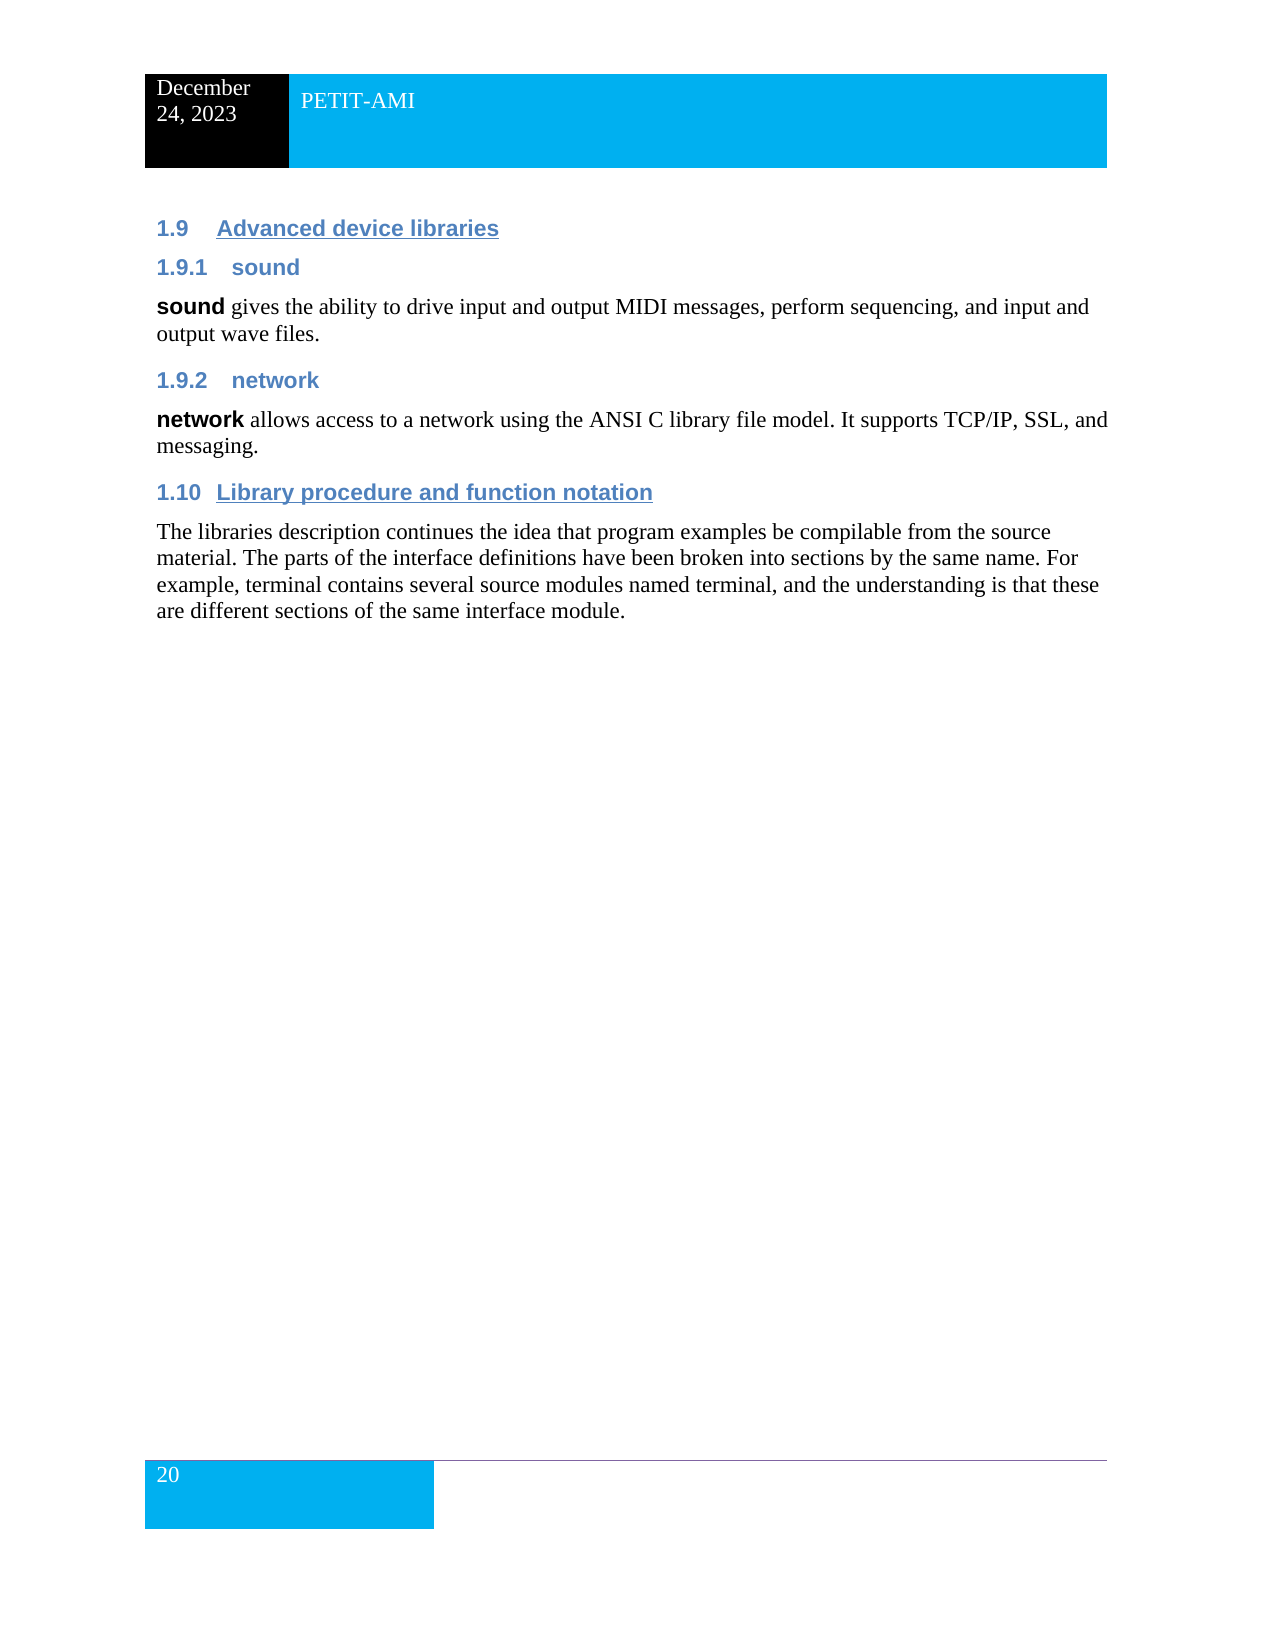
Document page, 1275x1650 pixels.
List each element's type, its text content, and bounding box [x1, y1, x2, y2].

subtitle Advanced device libraries [156, 215, 1118, 242]
text network allows access to a network using the ANSI C library file model. It supports TCP/IP, SSL, and messaging. [156, 406, 1118, 458]
subtitle network [156, 367, 1118, 393]
subtitle Library procedure and function notation [156, 479, 1118, 506]
text The libraries description continues the idea that program examples be compilable from the source material. The parts of the interface definitions have been broken into sections by the same name. For example, terminal contains several source modules named terminal, and the understanding is that these are different sections of the same interface module. [156, 518, 1118, 623]
subtitle sound [156, 254, 1118, 281]
text sound gives the ability to drive input and output MIDI messages, perform sequencing, and input and output wave files. [156, 293, 1118, 346]
